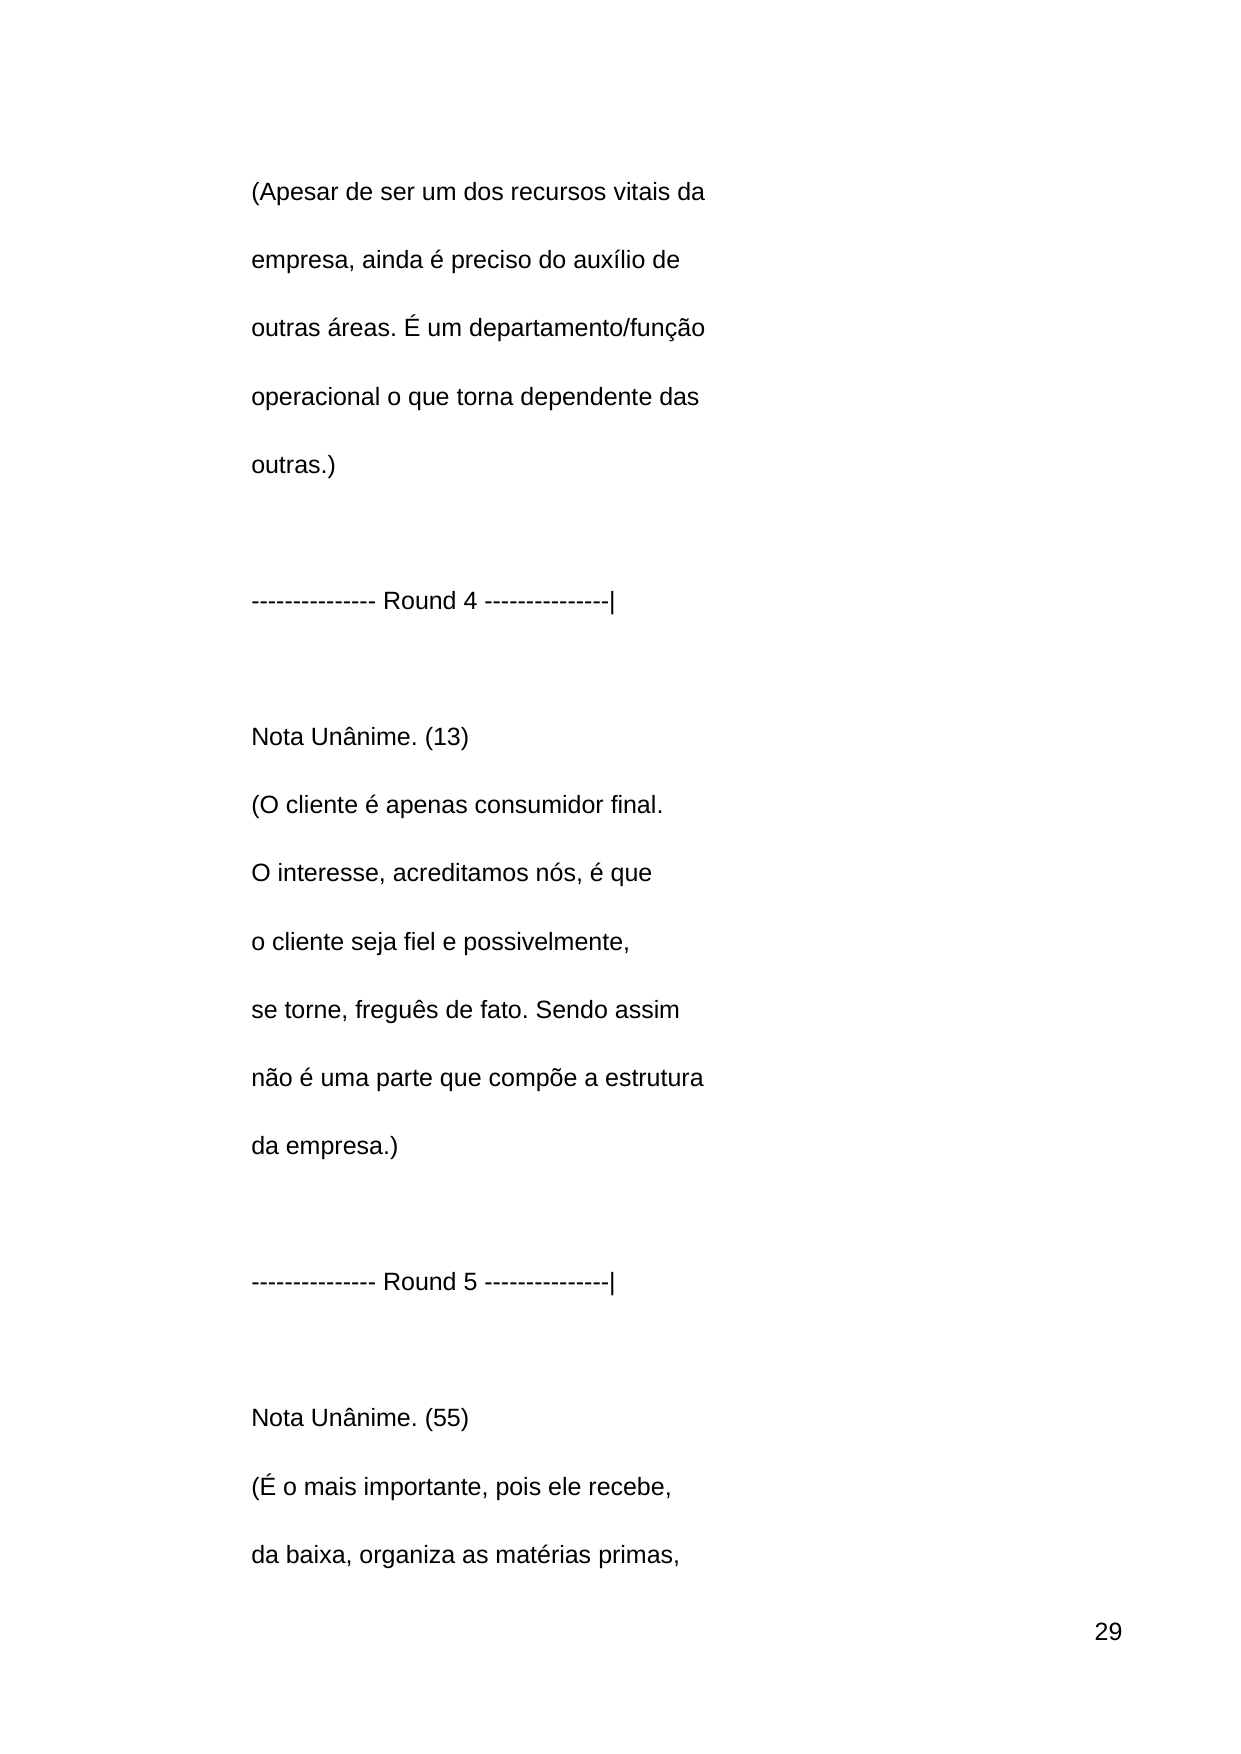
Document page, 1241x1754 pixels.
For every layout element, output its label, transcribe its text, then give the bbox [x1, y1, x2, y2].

text o cliente seja fiel e possivelmente, [177, 927, 1122, 955]
text Nota Unânime. (13) [177, 722, 1122, 751]
text da baixa, organiza as matérias primas, [177, 1540, 1122, 1568]
text --------------- Round 4 ---------------| [177, 586, 1122, 615]
text (O cliente é apenas consumidor final. [177, 790, 1122, 819]
text (Apesar de ser um dos recursos vitais da [177, 177, 1122, 206]
text Nota Unânime. (55) [177, 1403, 1122, 1432]
text operacional o que torna dependente das [177, 382, 1122, 410]
text outras.) [177, 450, 1122, 478]
text não é uma parte que compõe a estrutura [177, 1063, 1122, 1092]
text (É o mais importante, pois ele recebe, [177, 1472, 1122, 1500]
text da empresa.) [177, 1131, 1122, 1160]
text O interesse, acreditamos nós, é que [177, 858, 1122, 887]
text --------------- Round 5 ---------------| [177, 1267, 1122, 1296]
text empresa, ainda é preciso do auxílio de [177, 245, 1122, 274]
text se torne, freguês de fato. Sendo assim [177, 995, 1122, 1023]
text outras áreas. É um departamento/função [177, 313, 1122, 342]
